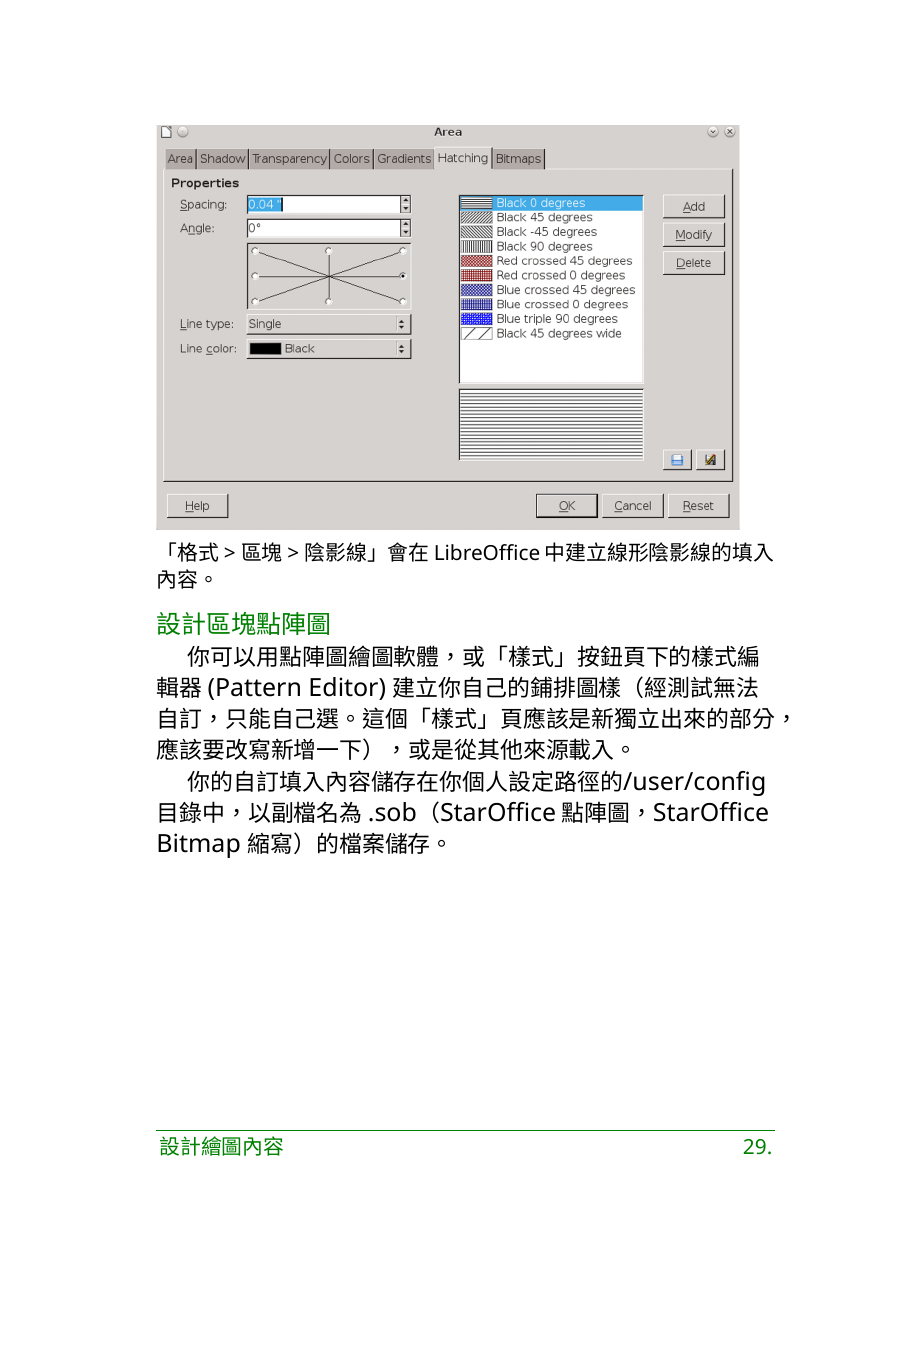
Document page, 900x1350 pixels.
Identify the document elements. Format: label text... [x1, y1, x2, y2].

text 你的自訂填入內容儲存在你個人設定路徑的/user/config目錄中，以副檔名為 .sob（StarOffice點陣圖，StarOffice Bitmap 縮寫）的檔案儲存。 [156, 765, 775, 859]
picture [156, 125, 740, 530]
subtitle 設計區塊點陣圖 [156, 609, 775, 640]
table_header [156, 125, 775, 531]
table_cell 「格式 > 區塊 > 陰影線」會在LibreOffice中建立線形陰影線的填入內容。 [156, 531, 775, 593]
text 你可以用點陣圖繪圖軟體，或「樣式」按鈕頁下的樣式編輯器 (Pattern Editor) 建立你自己的鋪排圖樣（經測試無法自訂，只能自己選。這個「樣式」頁應該是新獨立出來的部分，應該要改寫新增一下），或是從其他來源載入。 [156, 640, 775, 765]
